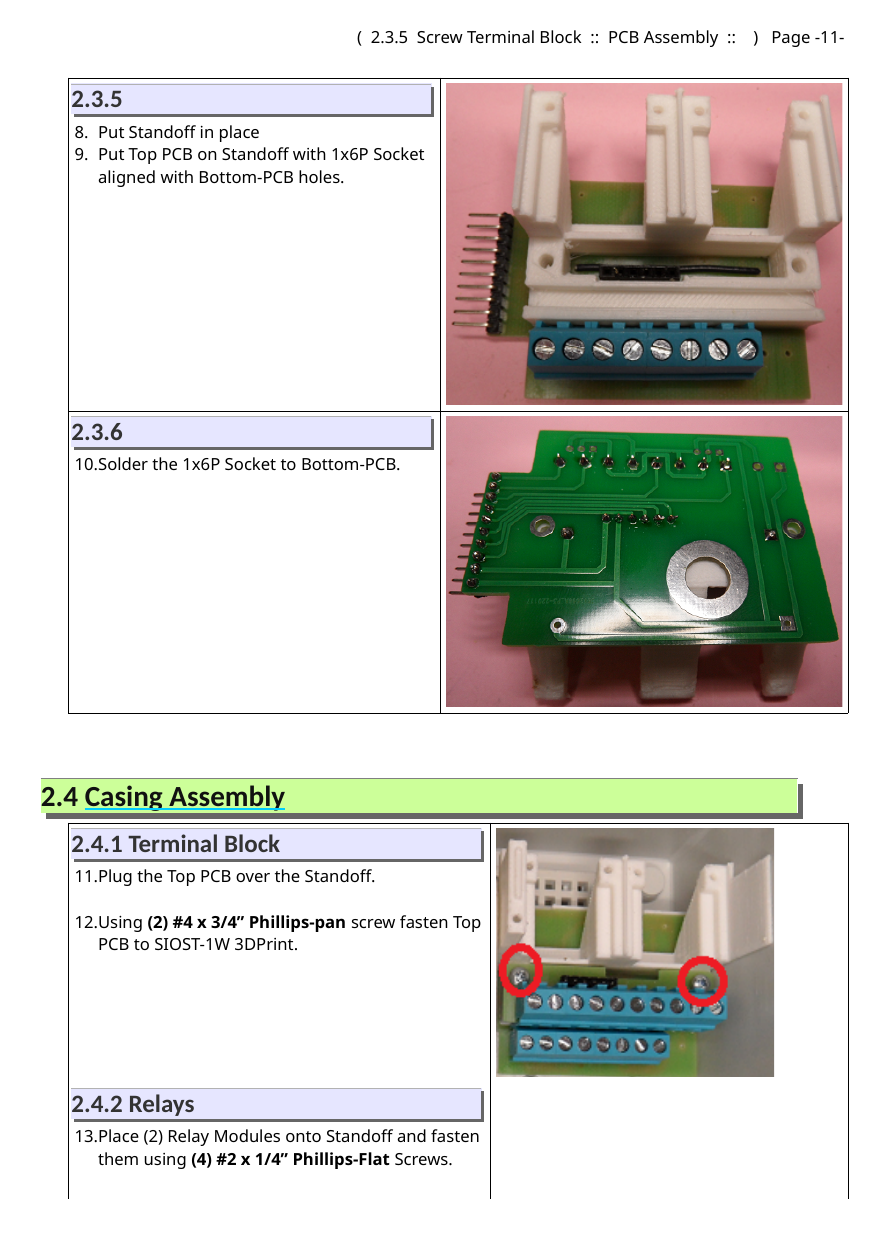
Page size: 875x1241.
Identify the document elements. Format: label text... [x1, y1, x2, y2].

table_cell Solder the 1x6P Socket to Bottom-PCB. [69, 412, 440, 713]
table_cell Put Standoff in place Put Top PCB on Standoff with 1x6P Socket aligned with Bottom-PCB holes. [69, 79, 440, 411]
table_header Terminal Block Plug the Top PCB over the Standoff. Using (2) #4 x 3/4” Phillips-pan screw fasten Top PCB to SIOST-1W 3DPrint. [69, 824, 490, 1082]
table_cell [491, 1083, 848, 1199]
table_cell [441, 412, 848, 713]
table_header [491, 824, 848, 1082]
table_cell [441, 79, 848, 411]
table_cell Relays Place (2) Relay Modules onto Standoff and fasten them using (4) #2 x 1/4” Phillips-Flat Screws. [69, 1083, 490, 1199]
subtitle Casing Assembly [41, 779, 797, 813]
